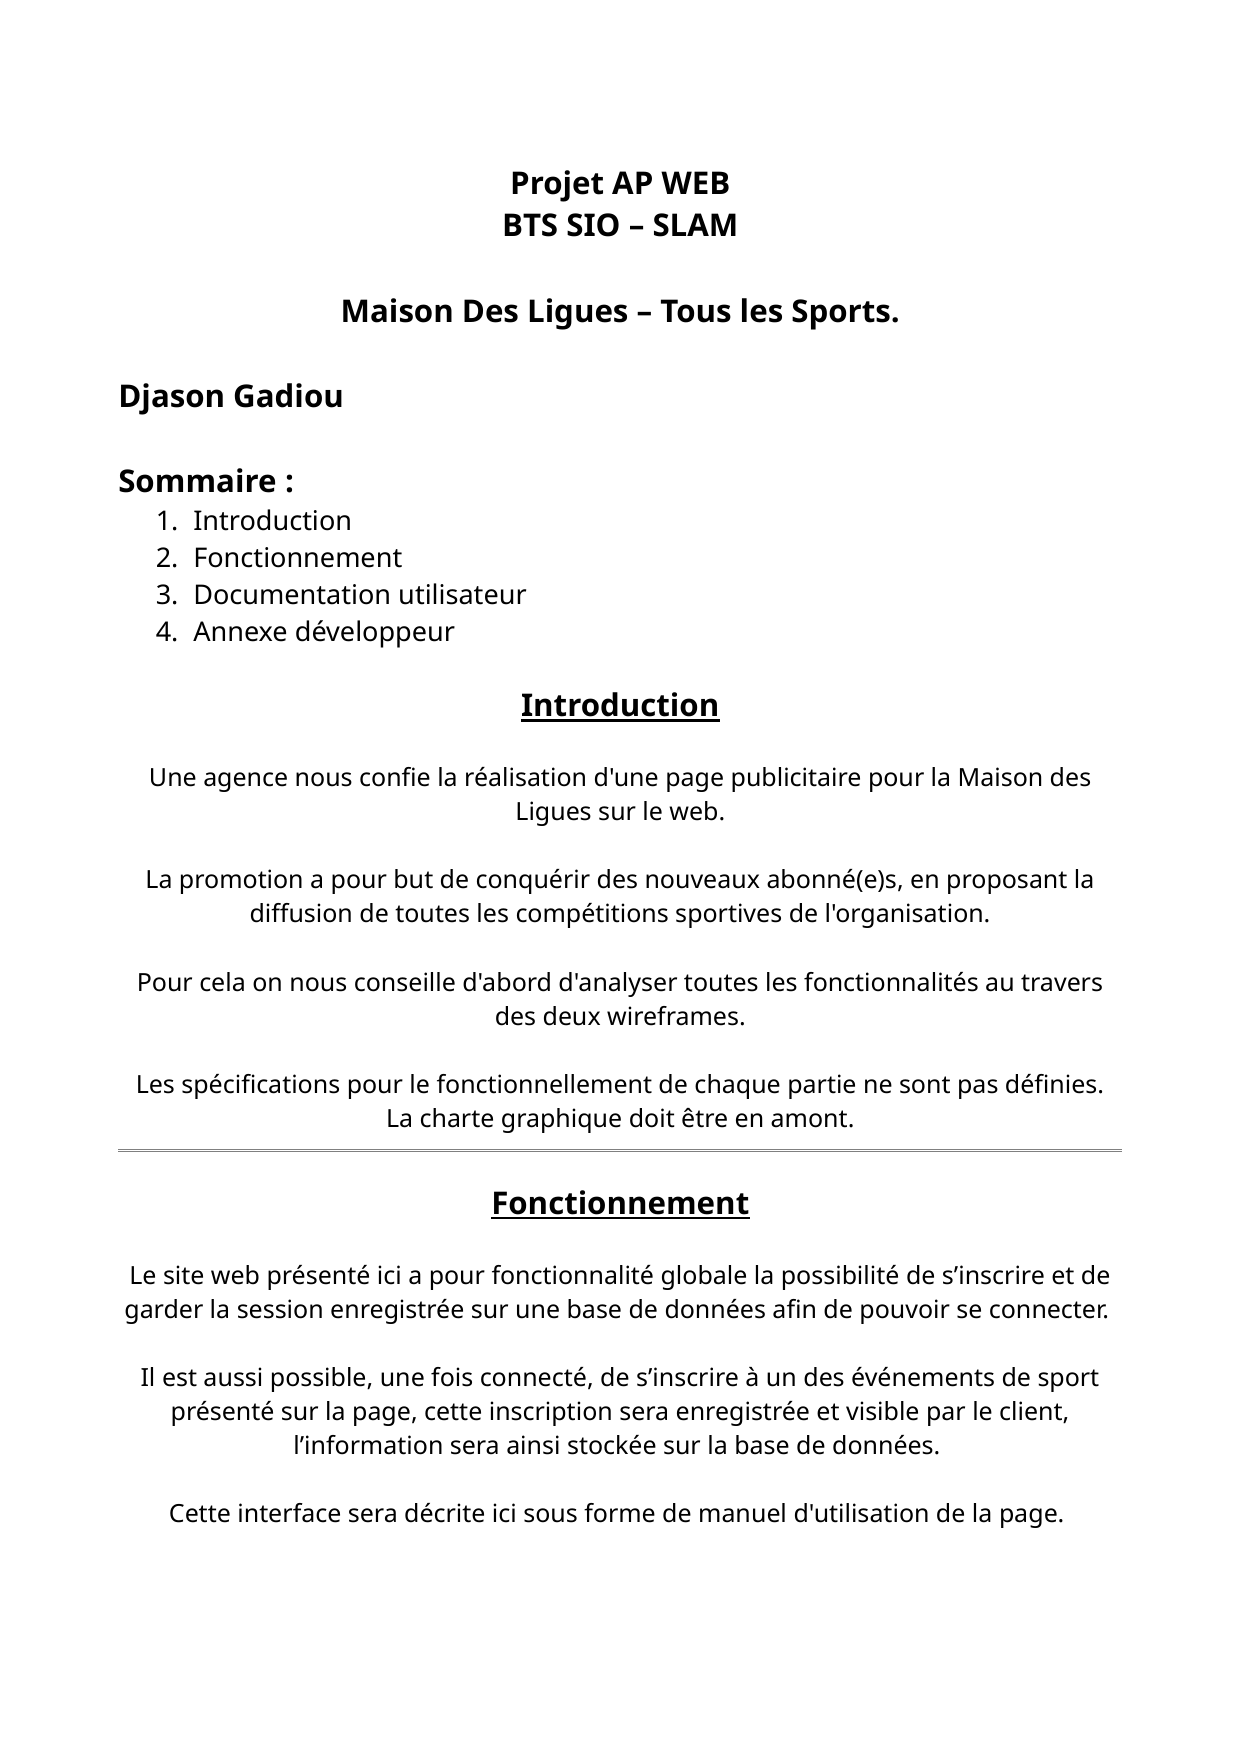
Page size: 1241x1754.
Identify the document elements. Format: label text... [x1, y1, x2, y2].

text La promotion a pour but de conquérir des nouveaux abonné(e)s, en proposant la diffusion de toutes les compétitions sportives de l'organisation. [118, 828, 1122, 930]
text Pour cela on nous conseille d'abord d'analyser toutes les fonctionnalités au travers des deux wireframes. [118, 930, 1122, 1032]
list Introduction [156, 502, 1122, 538]
text Projet AP WEB BTS SIO – SLAM [118, 161, 1122, 246]
text Introduction [118, 683, 1122, 726]
text Maison Des Ligues – Tous les Sports. [118, 288, 1122, 331]
text Cette interface sera décrite ici sous forme de manuel d'utilisation de la page. [118, 1496, 1122, 1530]
text Une agence nous confie la réalisation d'une page publicitaire pour la Maison des Ligues sur le web. [118, 760, 1122, 828]
text Les spécifications pour le fonctionnellement de chaque partie ne sont pas définies. [118, 1032, 1122, 1100]
text Djason Gadiou [118, 374, 1122, 416]
list Annexe développeur [156, 612, 1122, 649]
text Sommaire : [118, 459, 1122, 502]
text Fonctionnement [118, 1181, 1122, 1223]
list Fonctionnement [156, 538, 1122, 575]
text Il est aussi possible, une fois connecté, de s’inscrire à un des événements de sport présenté sur la page, cette inscription sera enregistrée et visible par le client, l’information sera ainsi stockée sur la base de données. [118, 1359, 1122, 1462]
text La charte graphique doit être en amont. [118, 1100, 1122, 1134]
text Le site web présenté ici a pour fonctionnalité globale la possibilité de s’inscrire et de garder la session enregistrée sur une base de données afin de pouvoir se connecter. [118, 1257, 1122, 1325]
list Documentation utilisateur [156, 575, 1122, 612]
